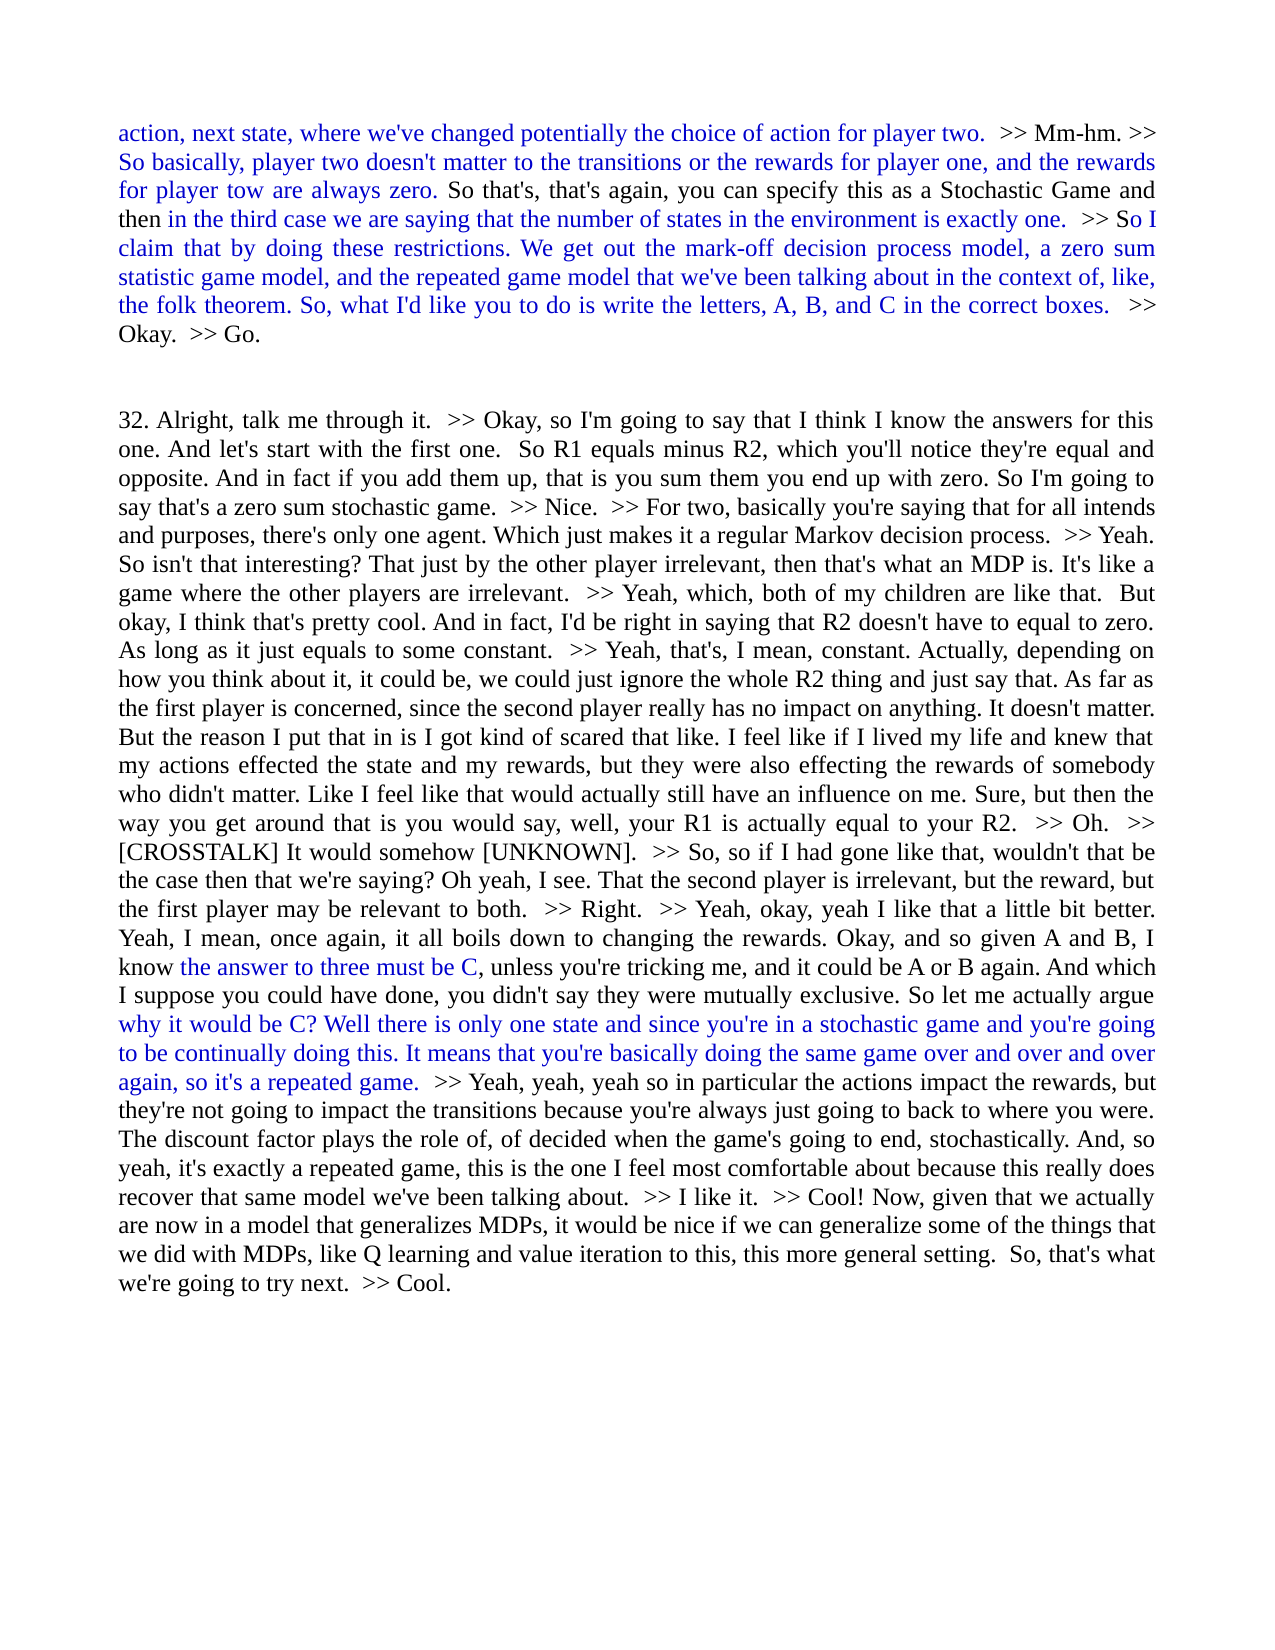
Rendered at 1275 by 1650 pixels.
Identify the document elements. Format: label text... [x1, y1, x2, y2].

text 32. Alright, talk me through it. >> Okay, so I'm going to say that I think I know the answers for this one. And let's start with the first one. So R1 equals minus R2, which you'll notice they're equal and opposite. And in fact if you add them up, that is you sum them you end up with zero. So I'm going to say that's a zero sum stochastic game. >> Nice. >> For two, basically you're saying that for all intends and purposes, there's only one agent. Which just makes it a regular Markov decision process. >> Yeah. So isn't that interesting? That just by the other player irrelevant, then that's what an MDP is. It's like a game where the other players are irrelevant. >> Yeah, which, both of my children are like that. But okay, I think that's pretty cool. And in fact, I'd be right in saying that R2 doesn't have to equal to zero. As long as it just equals to some constant. >> Yeah, that's, I mean, constant. Actually, depending on how you think about it, it could be, we could just ignore the whole R2 thing and just say that. As far as the first player is concerned, since the second player really has no impact on anything. It doesn't matter. But the reason I put that in is I got kind of scared that like. I feel like if I lived my life and knew that my actions effected the state and my rewards, but they were also effecting the rewards of somebody who didn't matter. Like I feel like that would actually still have an influence on me. Sure, but then the way you get around that is you would say, well, your R1 is actually equal to your R2. >> Oh. >> [CROSSTALK] It would somehow [UNKNOWN]. >> So, so if I had gone like that, wouldn't that be the case then that we're saying? Oh yeah, I see. That the second player is irrelevant, but the reward, but the first player may be relevant to both. >> Right. >> Yeah, okay, yeah I like that a little bit better. Yeah, I mean, once again, it all boils down to changing the rewards. Okay, and so given A and B, I know the answer to three must be C, unless you're tricking me, and it could be A or B again. And which I suppose you could have done, you didn't say they were mutually exclusive. So let me actually argue why it would be C? Well there is only one state and since you're in a stochastic game and you're going to be continually doing this. It means that you're basically doing the same game over and over and over again, so it's a repeated game. >> Yeah, yeah, yeah so in particular the actions impact the rewards, but they're not going to impact the transitions because you're always just going to back to where you were. The discount factor plays the role of, of decided when the game's going to end, stochastically. And, so yeah, it's exactly a repeated game, this is the one I feel most comfortable about because this really does recover that same model we've been talking about. >> I like it. >> Cool! Now, given that we actually are now in a model that generalizes MDPs, it would be nice if we can generalize some of the things that we did with MDPs, like Q learning and value iteration to this, this more general setting. So, that's what we're going to try next. >> Cool. [118, 406, 1157, 1297]
text action, next state, where we've changed potentially the choice of action for player two. >> Mm-hm. >> So basically, player two doesn't matter to the transitions or the rewards for player one, and the rewards for player tow are always zero. So that's, that's again, you can specify this as a Stochastic Game and then in the third case we are saying that the number of states in the environment is exactly one. >> So I claim that by doing these restrictions. We get out the mark-off decision process model, a zero sum statistic game model, and the repeated game model that we've been talking about in the context of, like, the folk theorem. So, what I'd like you to do is write the letters, A, B, and C in the correct boxes. >> Okay. >> Go. [118, 118, 1157, 348]
